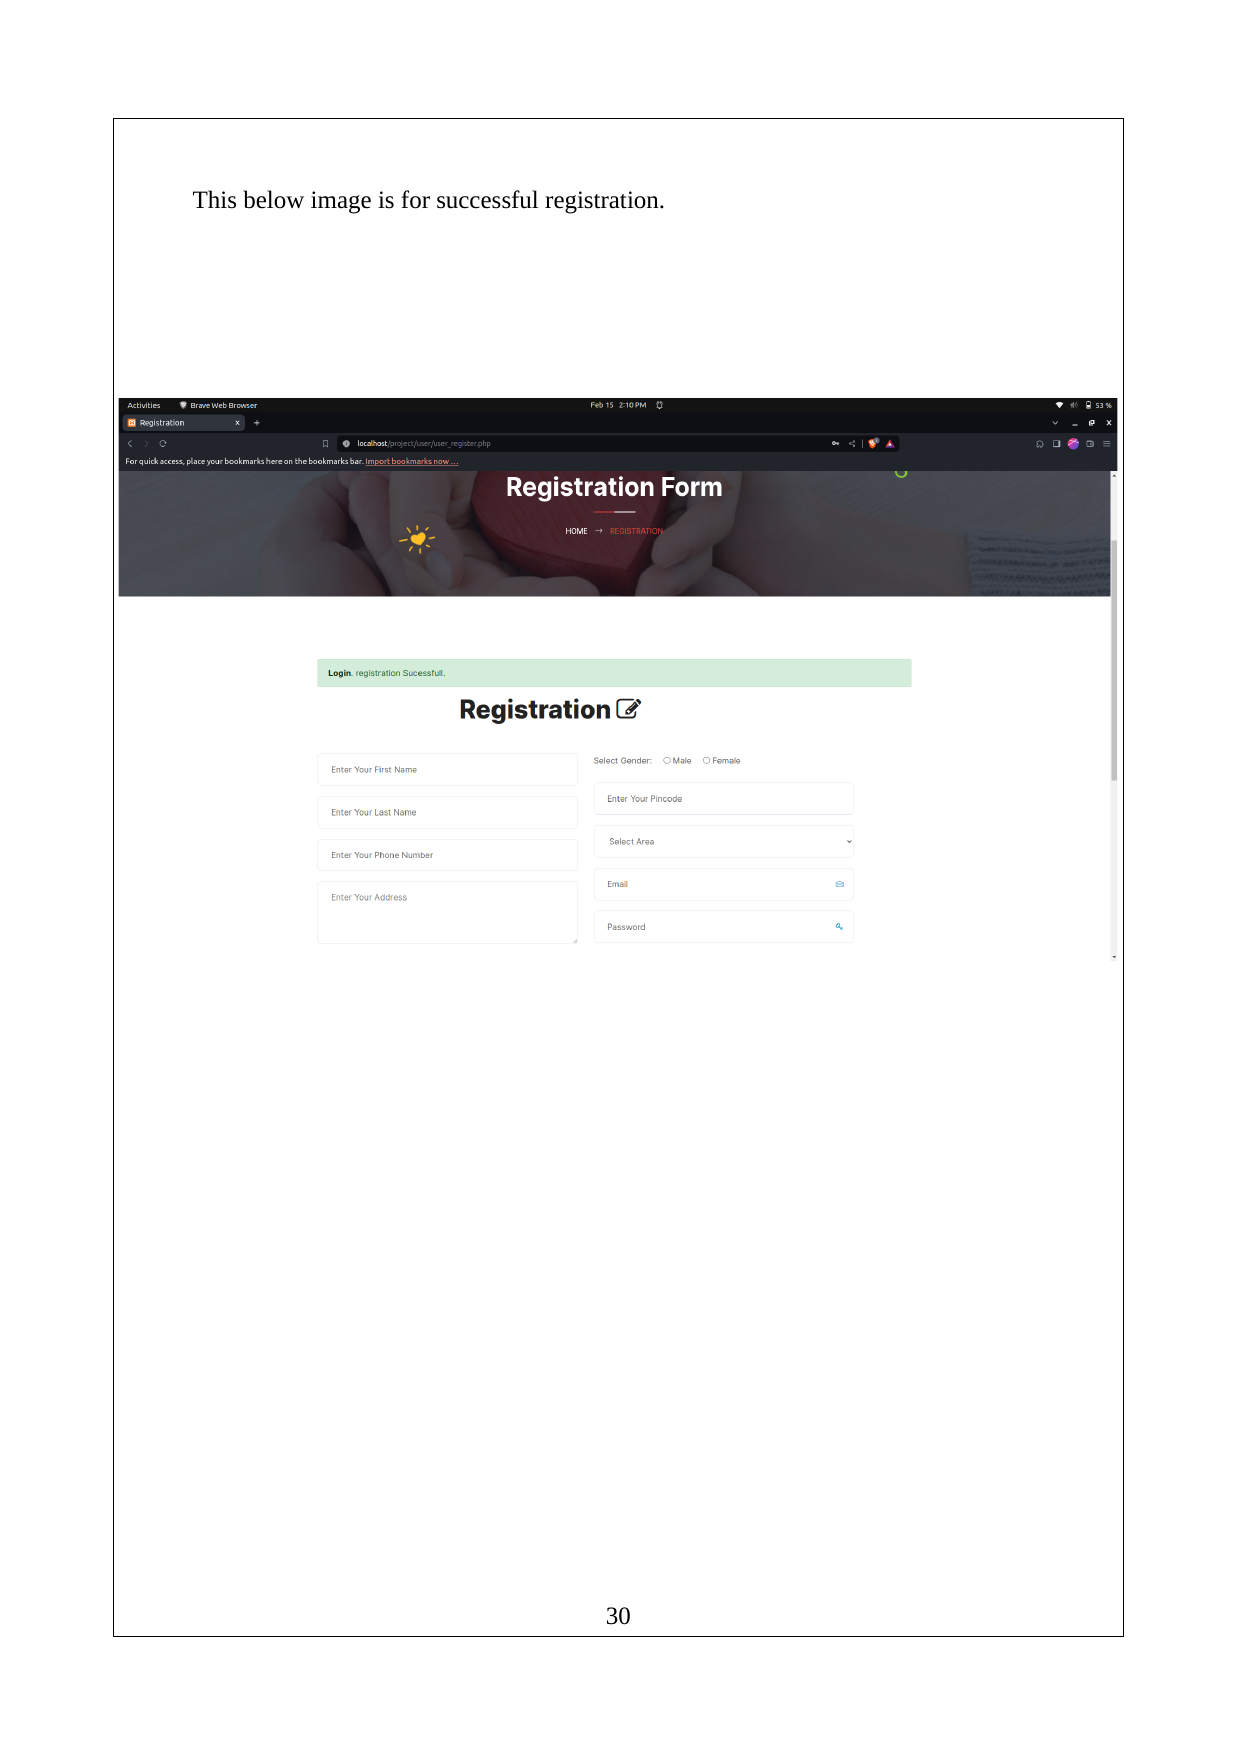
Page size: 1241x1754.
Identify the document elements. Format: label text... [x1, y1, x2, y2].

text This below image is for successful registration. [142, 181, 1117, 215]
picture [118, 398, 1118, 961]
